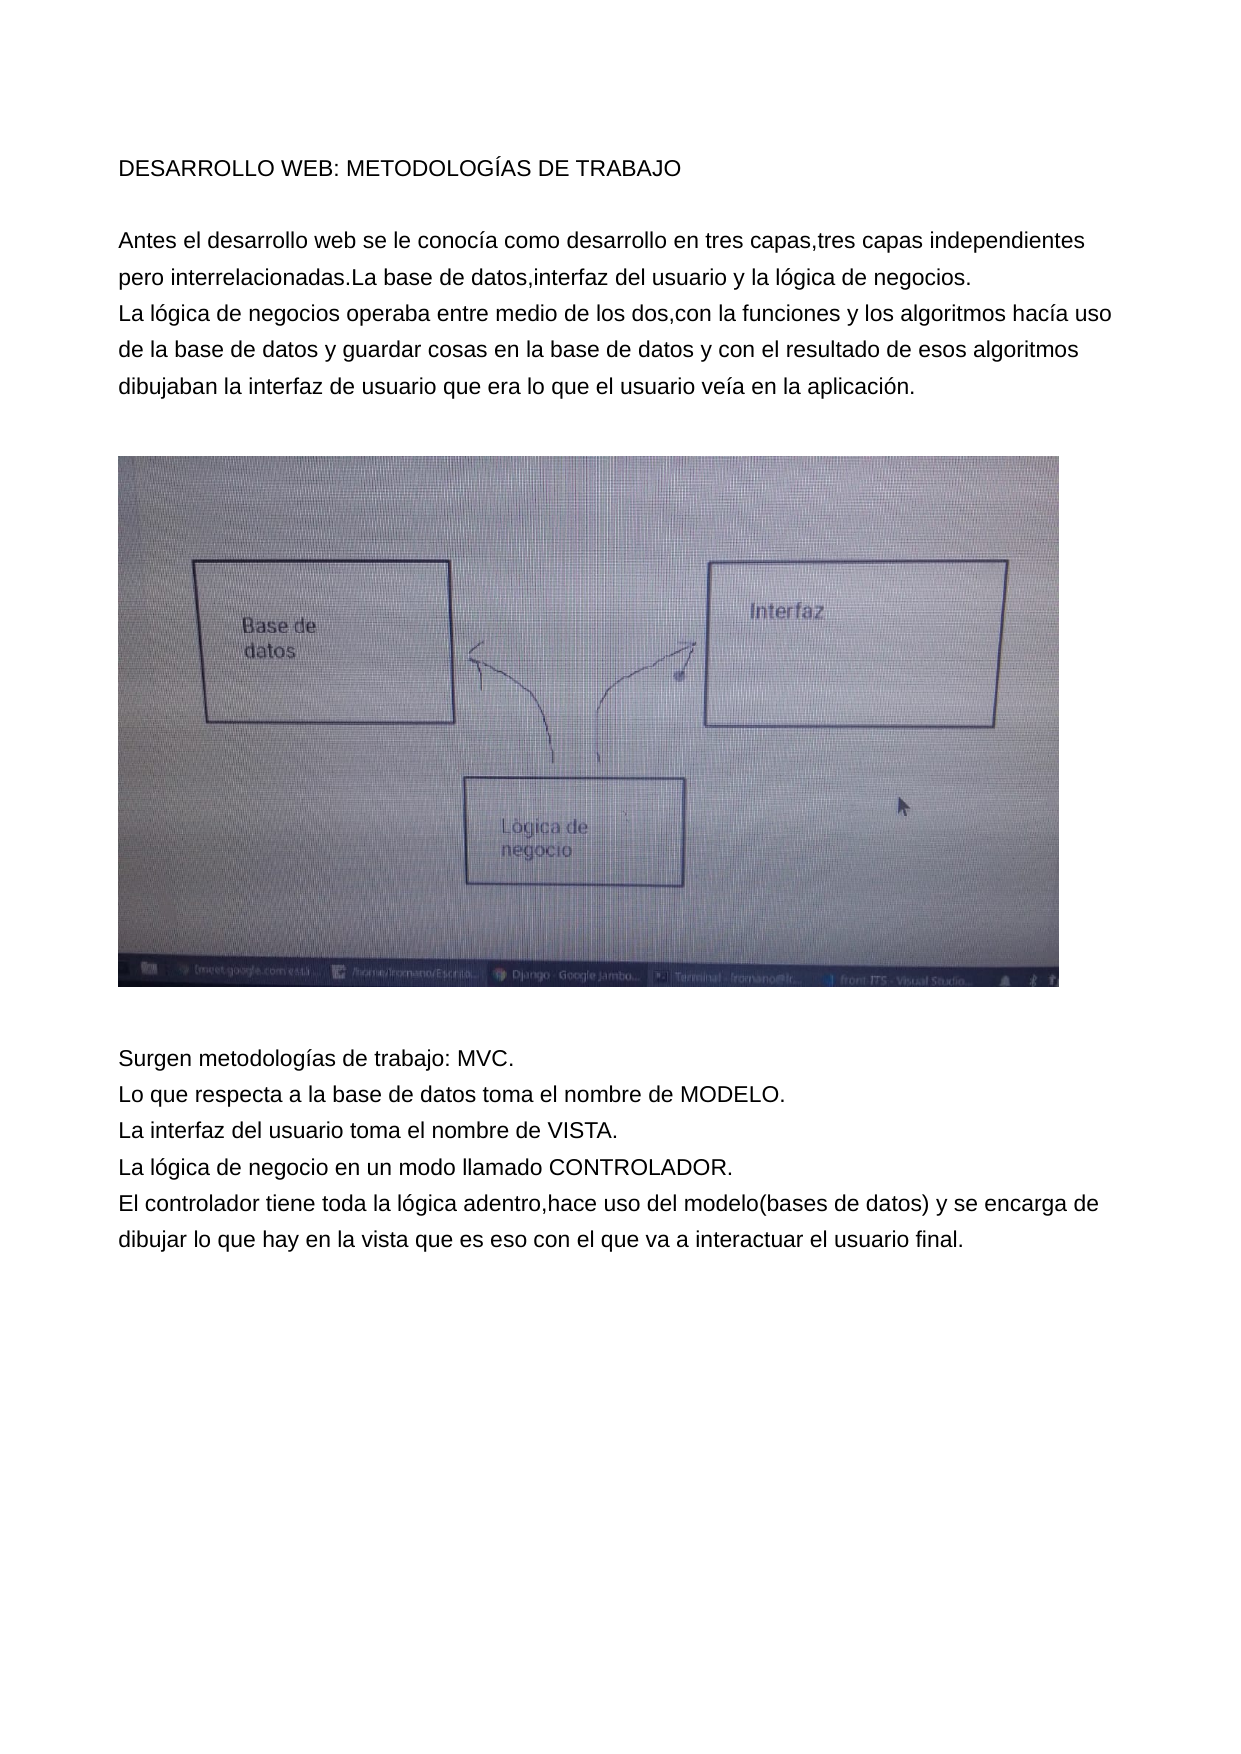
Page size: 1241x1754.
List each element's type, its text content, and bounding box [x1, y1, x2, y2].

text Surgen metodologías de trabajo: MVC. [118, 1045, 1122, 1071]
text La lógica de negocio en un modo llamado CONTROLADOR. [118, 1154, 1122, 1180]
text El controlador tiene toda la lógica adentro,hace uso del modelo(bases de datos) y se encarga de dibujar lo que hay en la vista que es eso con el que va a interactuar el usuario final. [118, 1190, 1122, 1253]
text Lo que respecta a la base de datos toma el nombre de MODELO. [118, 1081, 1122, 1107]
text La lógica de negocios operaba entre medio de los dos,con la funciones y los algoritmos hacía uso de la base de datos y guardar cosas en la base de datos y con el resultado de esos algoritmos dibujaban la interfaz de usuario que era lo que el usuario veía en la aplicación. [118, 300, 1122, 399]
text DESARROLLO WEB: METODOLOGÍAS DE TRABAJO [118, 154, 1122, 181]
picture [118, 456, 1059, 987]
text Antes el desarrollo web se le conocía como desarrollo en tres capas,tres capas independientes pero interrelacionadas.La base de datos,interfaz del usuario y la lógica de negocios. [118, 227, 1122, 290]
text La interfaz del usuario toma el nombre de VISTA. [118, 1117, 1122, 1144]
